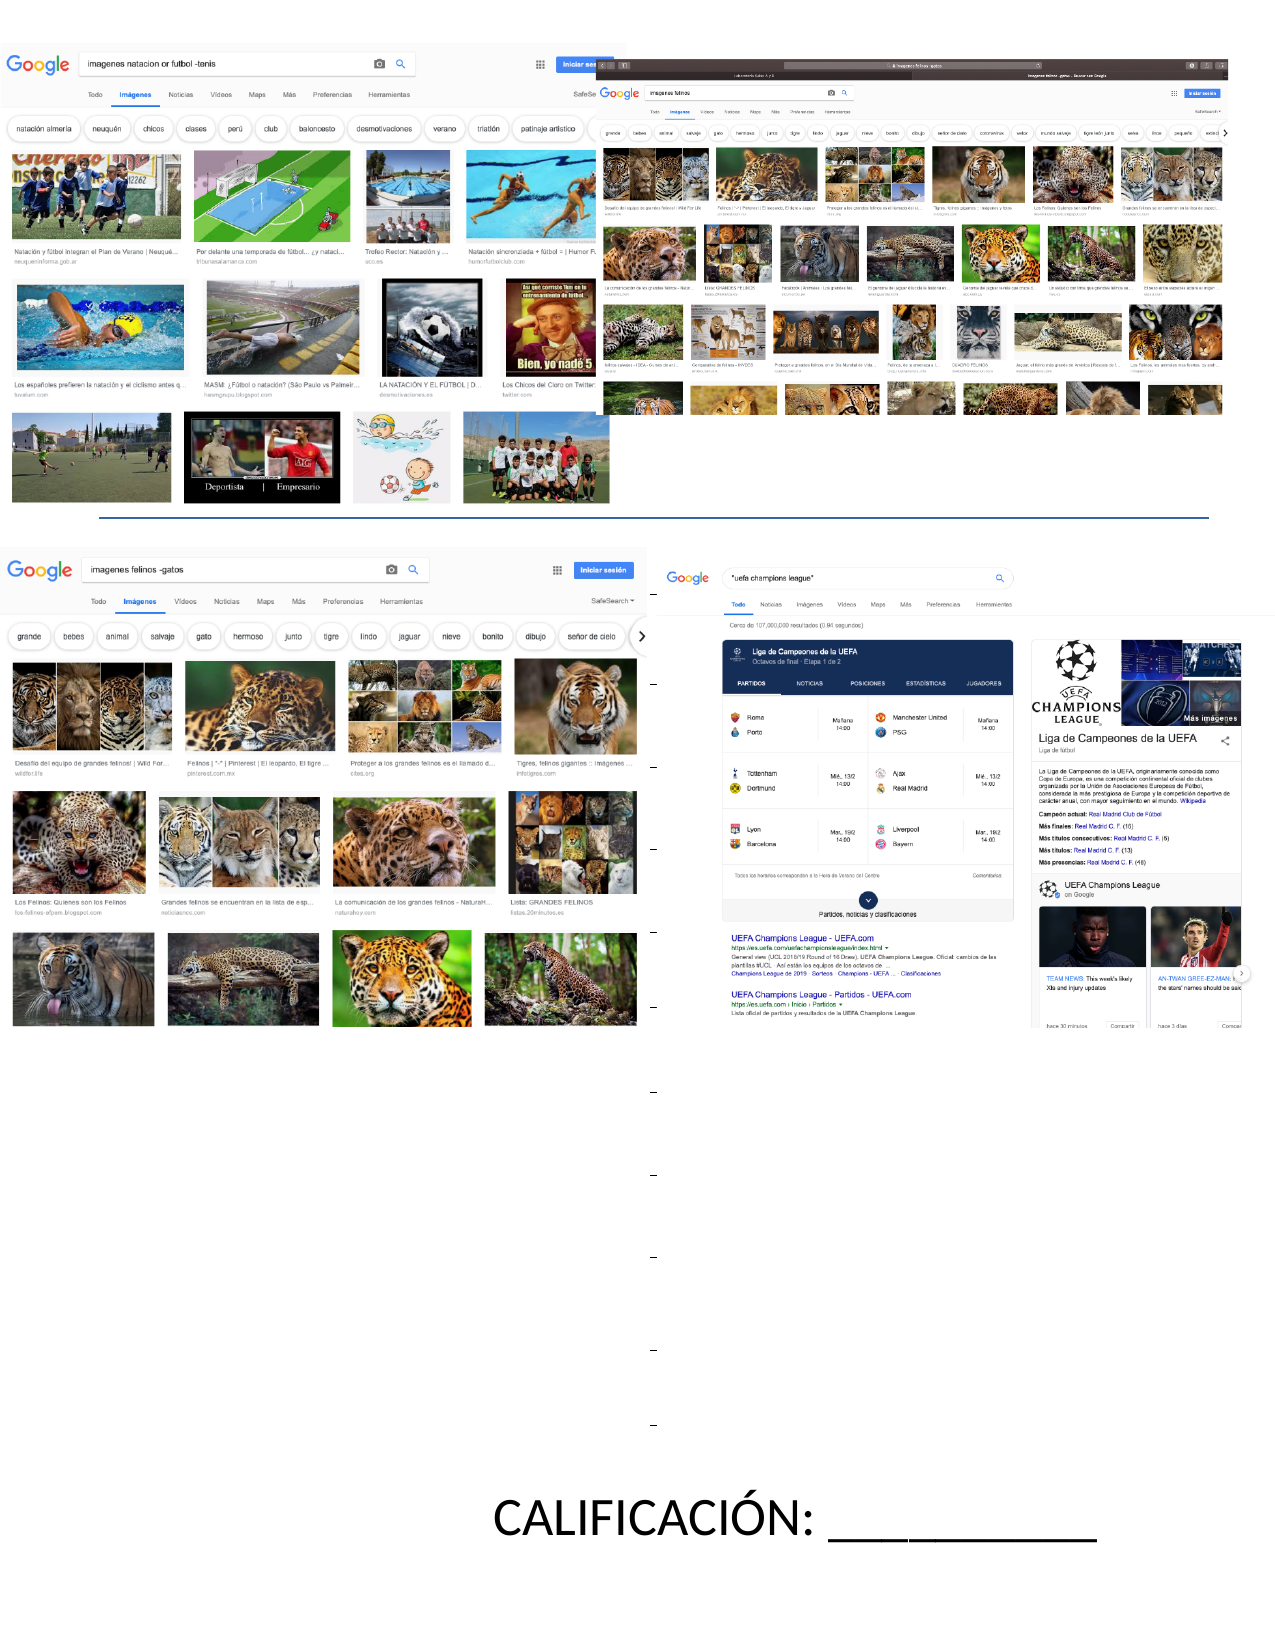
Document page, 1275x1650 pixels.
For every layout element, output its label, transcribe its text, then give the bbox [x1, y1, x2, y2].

table_header CLAUDIA RODRIGUEZ ESPINO [650, 519, 657, 594]
table_cell 18/02/2019 [650, 1176, 657, 1257]
table_cell [650, 933, 656, 1007]
table_cell 10 [650, 1008, 657, 1091]
table_cell 4 [650, 685, 656, 766]
table_cell CARLOS ESTRADA ARZATE [650, 850, 656, 932]
table_cell 2 [650, 768, 656, 849]
table_cell [650, 1258, 657, 1350]
text salas A y B [627, 415, 1205, 482]
table_cell [650, 1351, 657, 1425]
table_cell 2019-2 [650, 1093, 657, 1174]
text CALIFICACIÓN: __________ [118, 1483, 1205, 1549]
